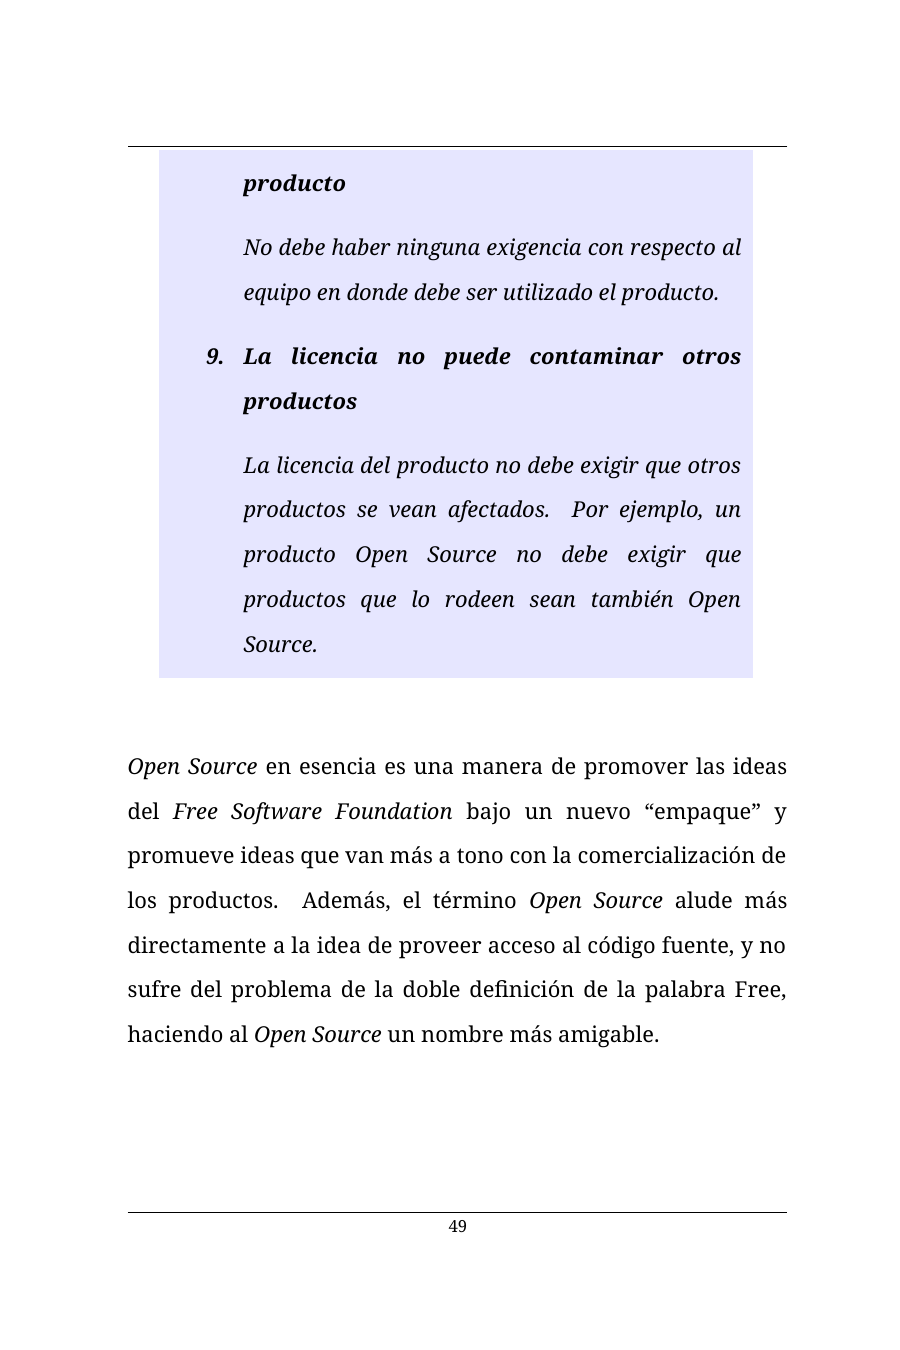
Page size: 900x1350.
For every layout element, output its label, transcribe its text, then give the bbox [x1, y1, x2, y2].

table_header producto No debe haber ninguna exigencia con respecto al equipo en donde debe ser utilizado el producto. La licencia no puede contaminar otros productos La licencia del producto no debe exigir que otros productos se vean afectados. Por ejemplo, un producto Open Source no debe exigir que productos que lo rodeen sean también Open Source. [159, 150, 753, 678]
text Open Source en esencia es una manera de promover las ideas del Free Software Foundation bajo un nuevo “empaque” y promueve ideas que van más a tono con la comercialización de los productos. Además, el término Open Source alude más directamente a la idea de proveer acceso al código fuente, y no sufre del problema de la doble definición de la palabra Free, haciendo al Open Source un nombre más amigable. [127, 751, 787, 1049]
